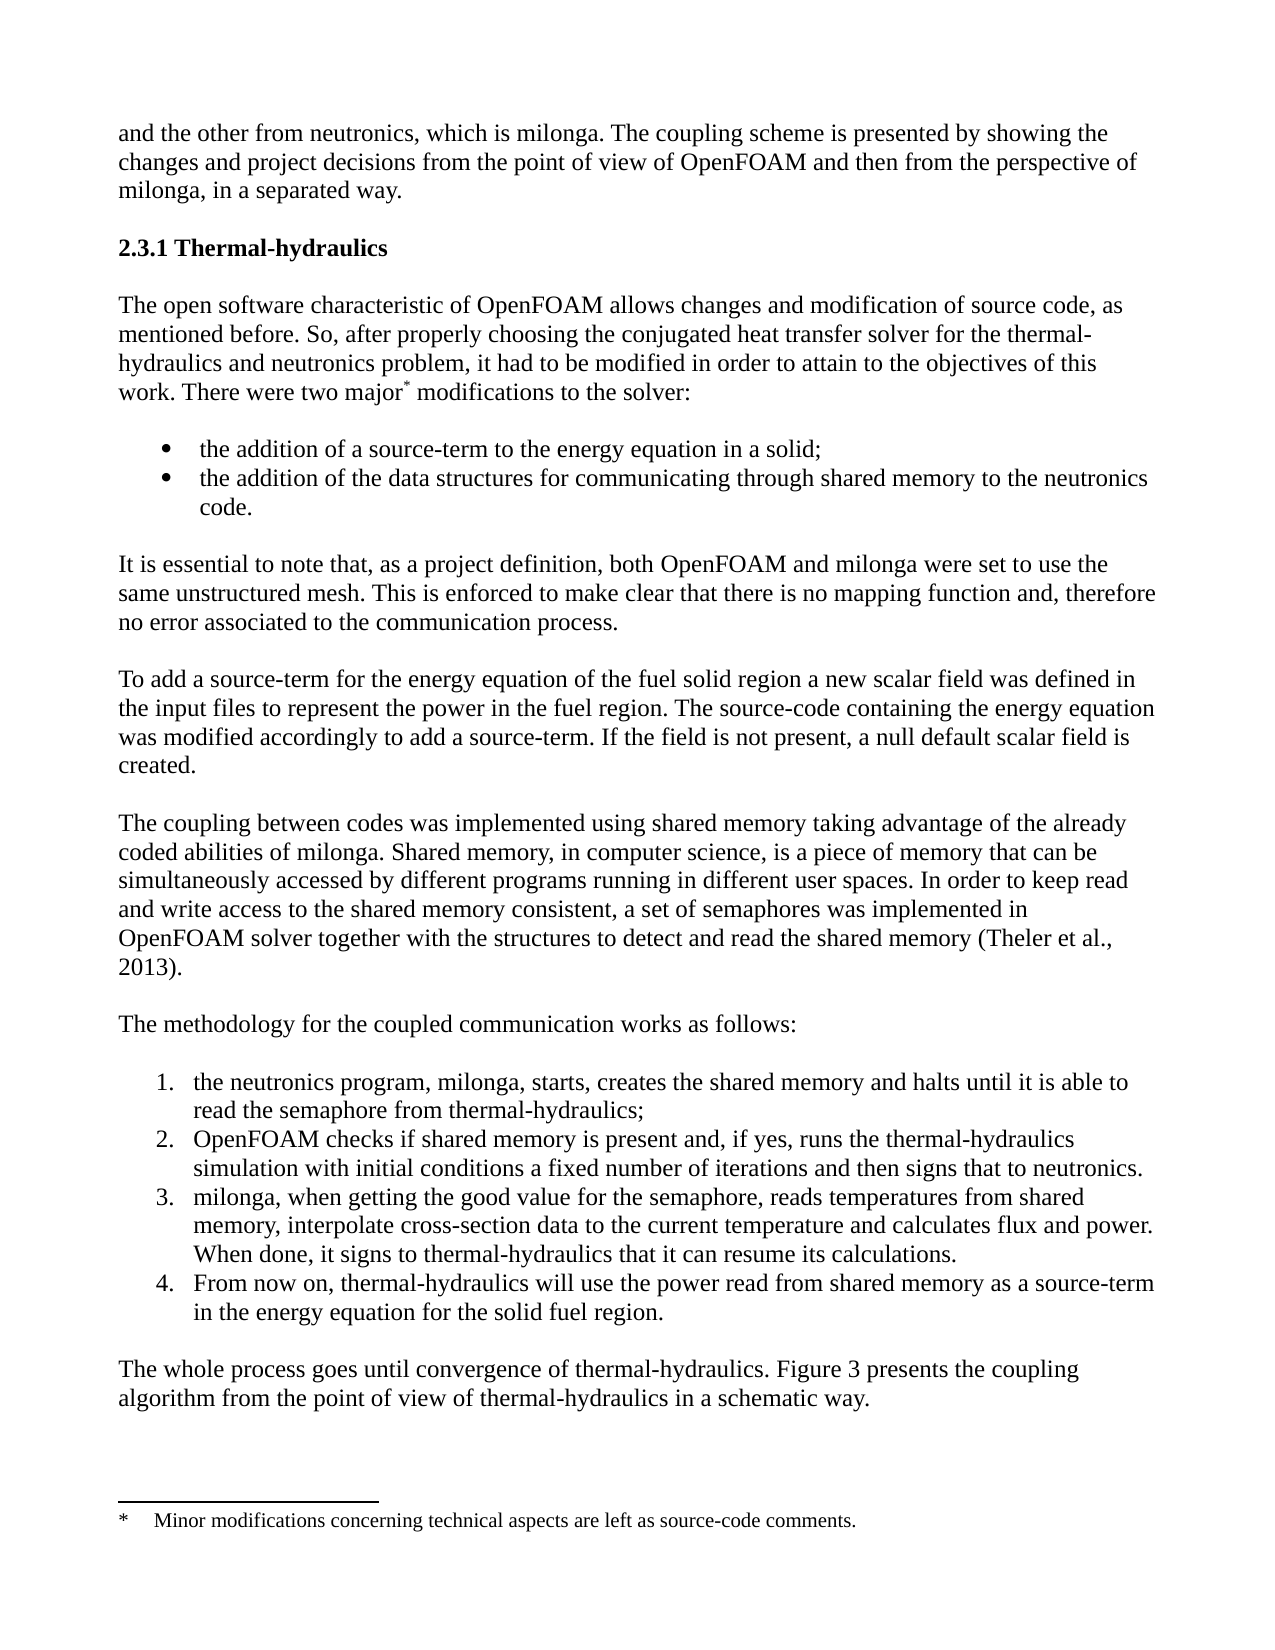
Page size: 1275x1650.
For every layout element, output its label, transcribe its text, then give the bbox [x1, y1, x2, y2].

text Minor modifications concerning technical aspects are left as source-code comments. [118, 1508, 1157, 1532]
text To add a source-term for the energy equation of the fuel solid region a new scalar field was defined in the input files to represent the power in the fuel region. The source-code containing the energy equation was modified accordingly to add a source-term. If the field is not present, a null default scalar field is created. [118, 664, 1157, 779]
list the addition of a source-term to the energy equation in a solid; [162, 434, 1157, 463]
text It is essential to note that, as a project definition, both OpenFOAM and milonga were set to use the same unstructured mesh. This is enforced to make clear that there is no mapping function and, therefore no error associated to the communication process. [118, 549, 1157, 636]
text The coupling between codes was implemented using shared memory taking advantage of the already coded abilities of milonga. Shared memory, in computer science, is a piece of memory that can be simultaneously accessed by different programs running in different user spaces. In order to keep read and write access to the shared memory consistent, a set of semaphores was implemented in OpenFOAM solver together with the structures to detect and read the shared memory (Theler et al., 2013). [118, 808, 1157, 981]
list milonga, when getting the good value for the semaphore, reads temperatures from shared memory, interpolate cross-section data to the current temperature and calculates flux and power. When done, it signs to thermal-hydraulics that it can resume its calculations. [156, 1182, 1157, 1268]
list From now on, thermal-hydraulics will use the power read from shared memory as a source-term in the energy equation for the solid fuel region. [156, 1268, 1157, 1326]
text The open software characteristic of OpenFOAM allows changes and modification of source code, as mentioned before. So, after properly choosing the conjugated heat transfer solver for the thermal-hydraulics and neutronics problem, it had to be modified in order to attain to the objectives of this work. There were two major modifications to the solver: [118, 291, 1157, 406]
text The methodology for the coupled communication works as follows: [118, 1009, 1157, 1038]
text 2.3.1 Thermal-hydraulics [118, 233, 1157, 262]
list OpenFOAM checks if shared memory is present and, if yes, runs the thermal-hydraulics simulation with initial conditions a fixed number of iterations and then signs that to neutronics. [156, 1124, 1157, 1182]
text The whole process goes until convergence of thermal-hydraulics. Figure 3 presents the coupling algorithm from the point of view of thermal-hydraulics in a schematic way. [118, 1354, 1157, 1412]
text and the other from neutronics, which is milonga. The coupling scheme is presented by showing the changes and project decisions from the point of view of OpenFOAM and then from the perspective of milonga, in a separated way. [118, 118, 1157, 204]
list the neutronics program, milonga, starts, creates the shared memory and halts until it is able to read the semaphore from thermal-hydraulics; [156, 1067, 1157, 1124]
list the addition of the data structures for communicating through shared memory to the neutronics code. [162, 463, 1157, 521]
